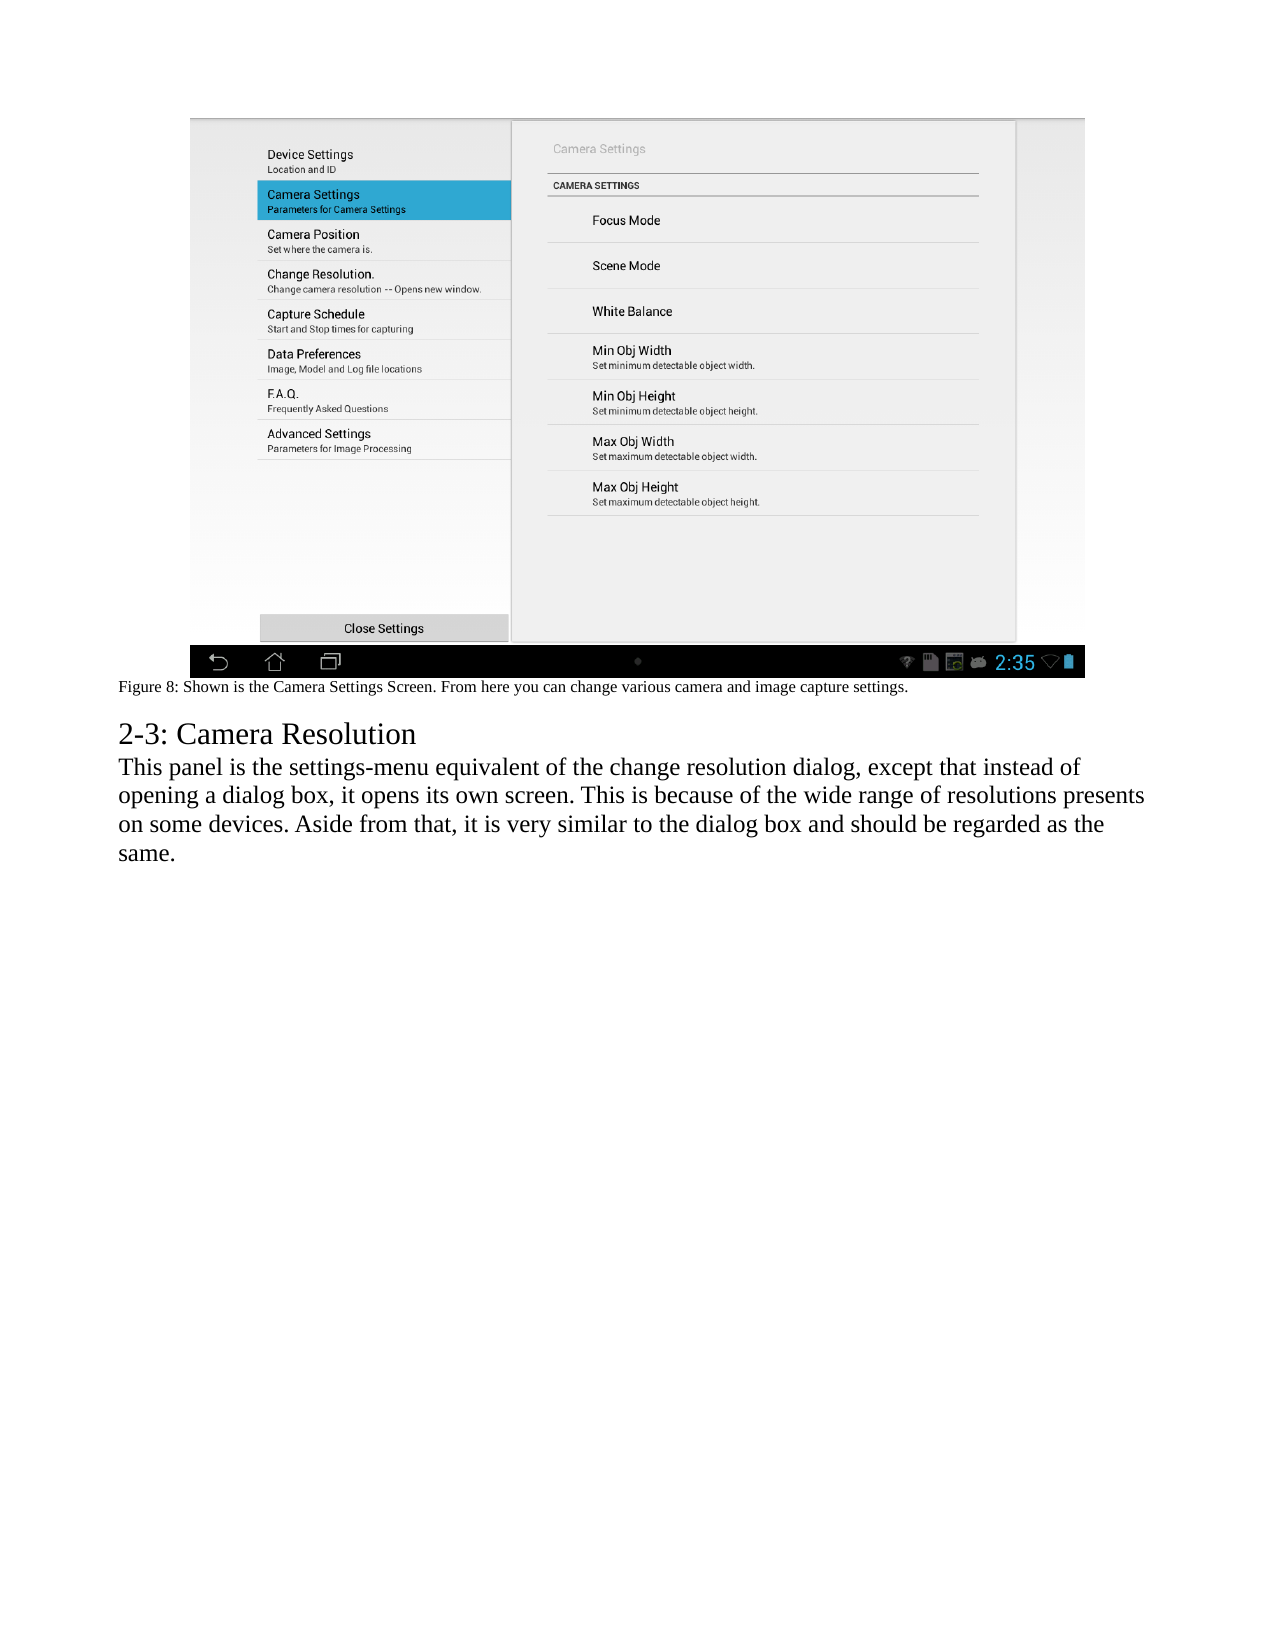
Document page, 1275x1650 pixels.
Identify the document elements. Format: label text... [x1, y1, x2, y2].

picture [190, 118, 1085, 678]
text Figure 8: Shown is the Camera Settings Screen. From here you can change various camera and image capture settings. [118, 118, 1157, 696]
text This panel is the settings-menu equivalent of the change resolution dialog, except that instead of opening a dialog box, it opens its own screen. This is because of the wide range of resolutions presents on some devices. Aside from that, it is very similar to the dialog box and should be regarded as the same. [118, 752, 1157, 867]
text 2-3: Camera Resolution [118, 716, 1157, 752]
